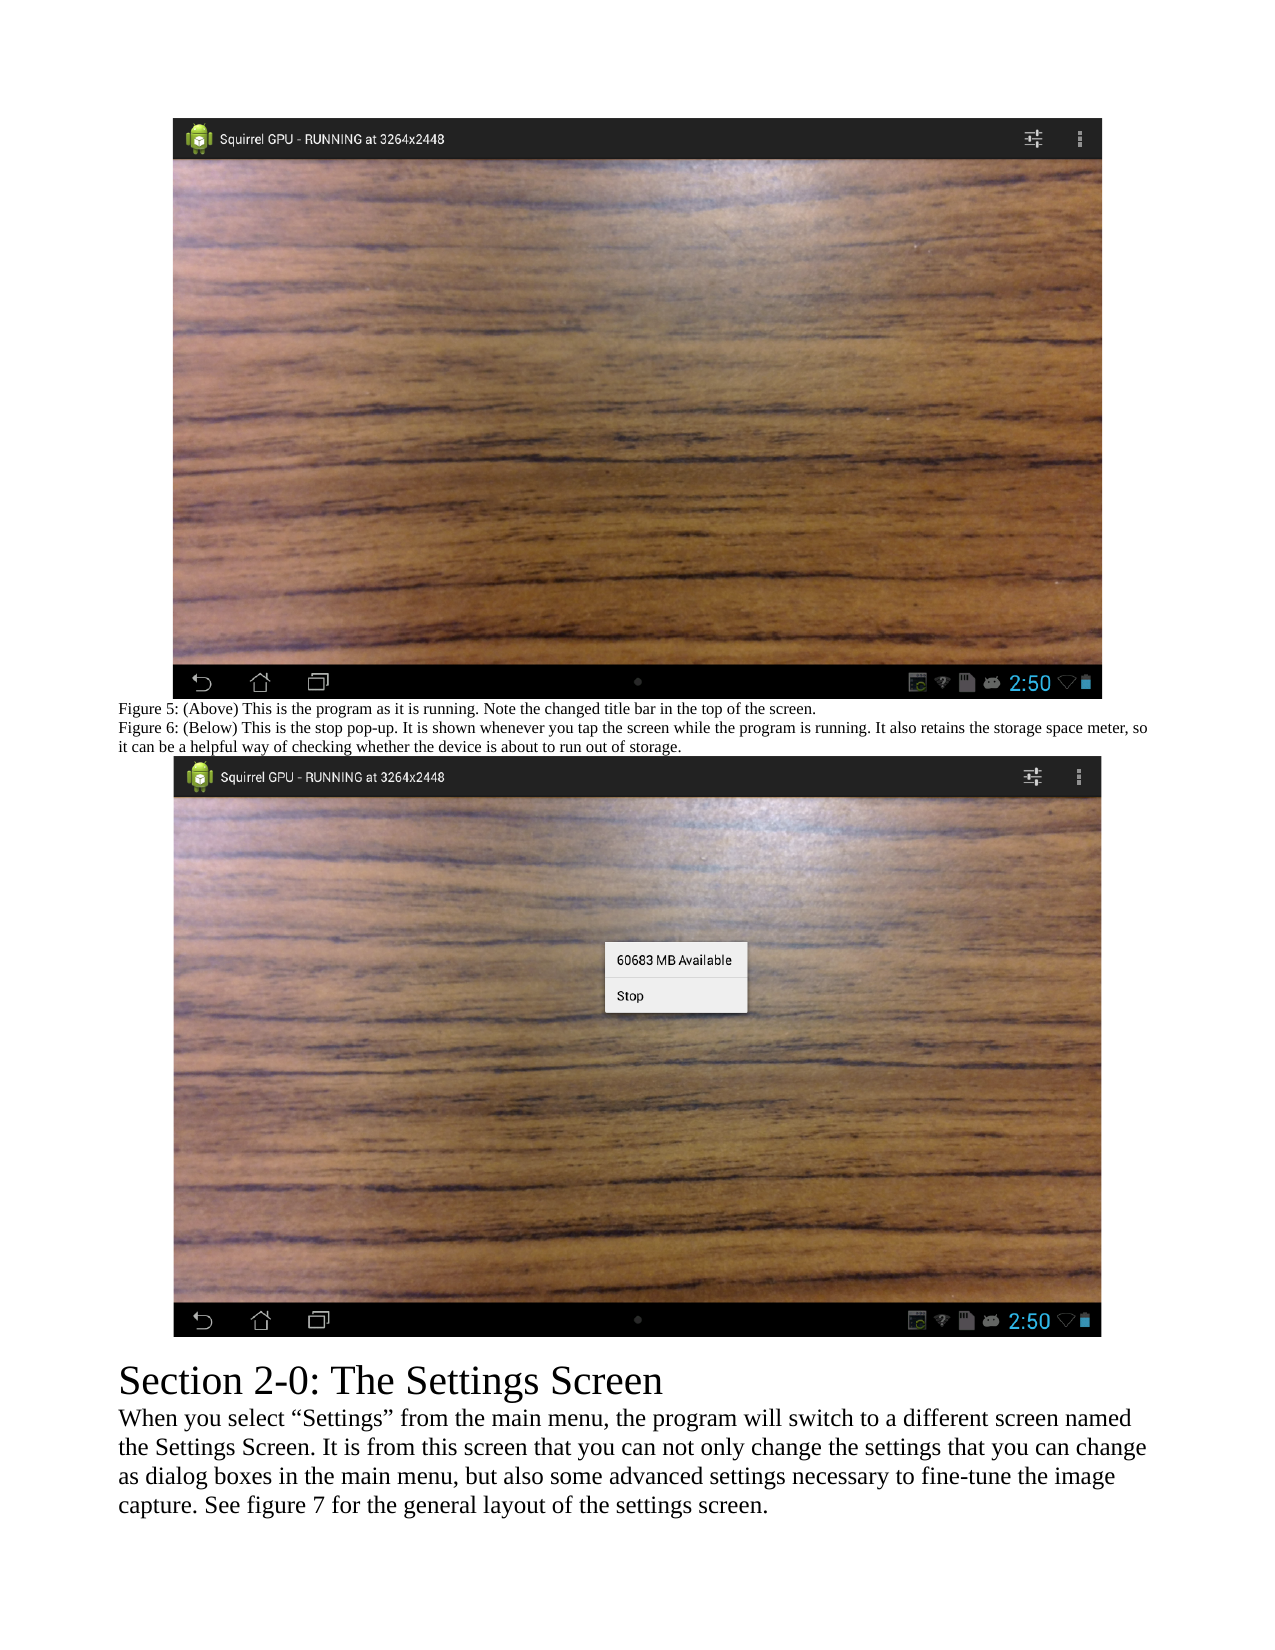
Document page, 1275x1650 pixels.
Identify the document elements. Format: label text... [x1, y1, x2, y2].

text When you select “Settings” from the main menu, the program will switch to a different screen named the Settings Screen. It is from this screen that you can not only change the settings that you can change as dialog boxes in the main menu, but also some advanced settings necessary to fine-tune the image capture. See figure 7 for the general layout of the settings screen. [118, 1403, 1157, 1518]
text Section 2-0: The Settings Screen [118, 1356, 1157, 1403]
text Figure 5: (Above) This is the program as it is running. Note the changed title bar in the top of the screen. [118, 118, 1157, 718]
picture [172, 118, 1103, 699]
text Figure 6: (Below) This is the stop pop-up. It is shown whenever you tap the screen while the program is running. It also retains the storage space meter, so it can be a helpful way of checking whether the device is about to run out of storage. [118, 718, 1157, 756]
picture [173, 756, 1102, 1337]
